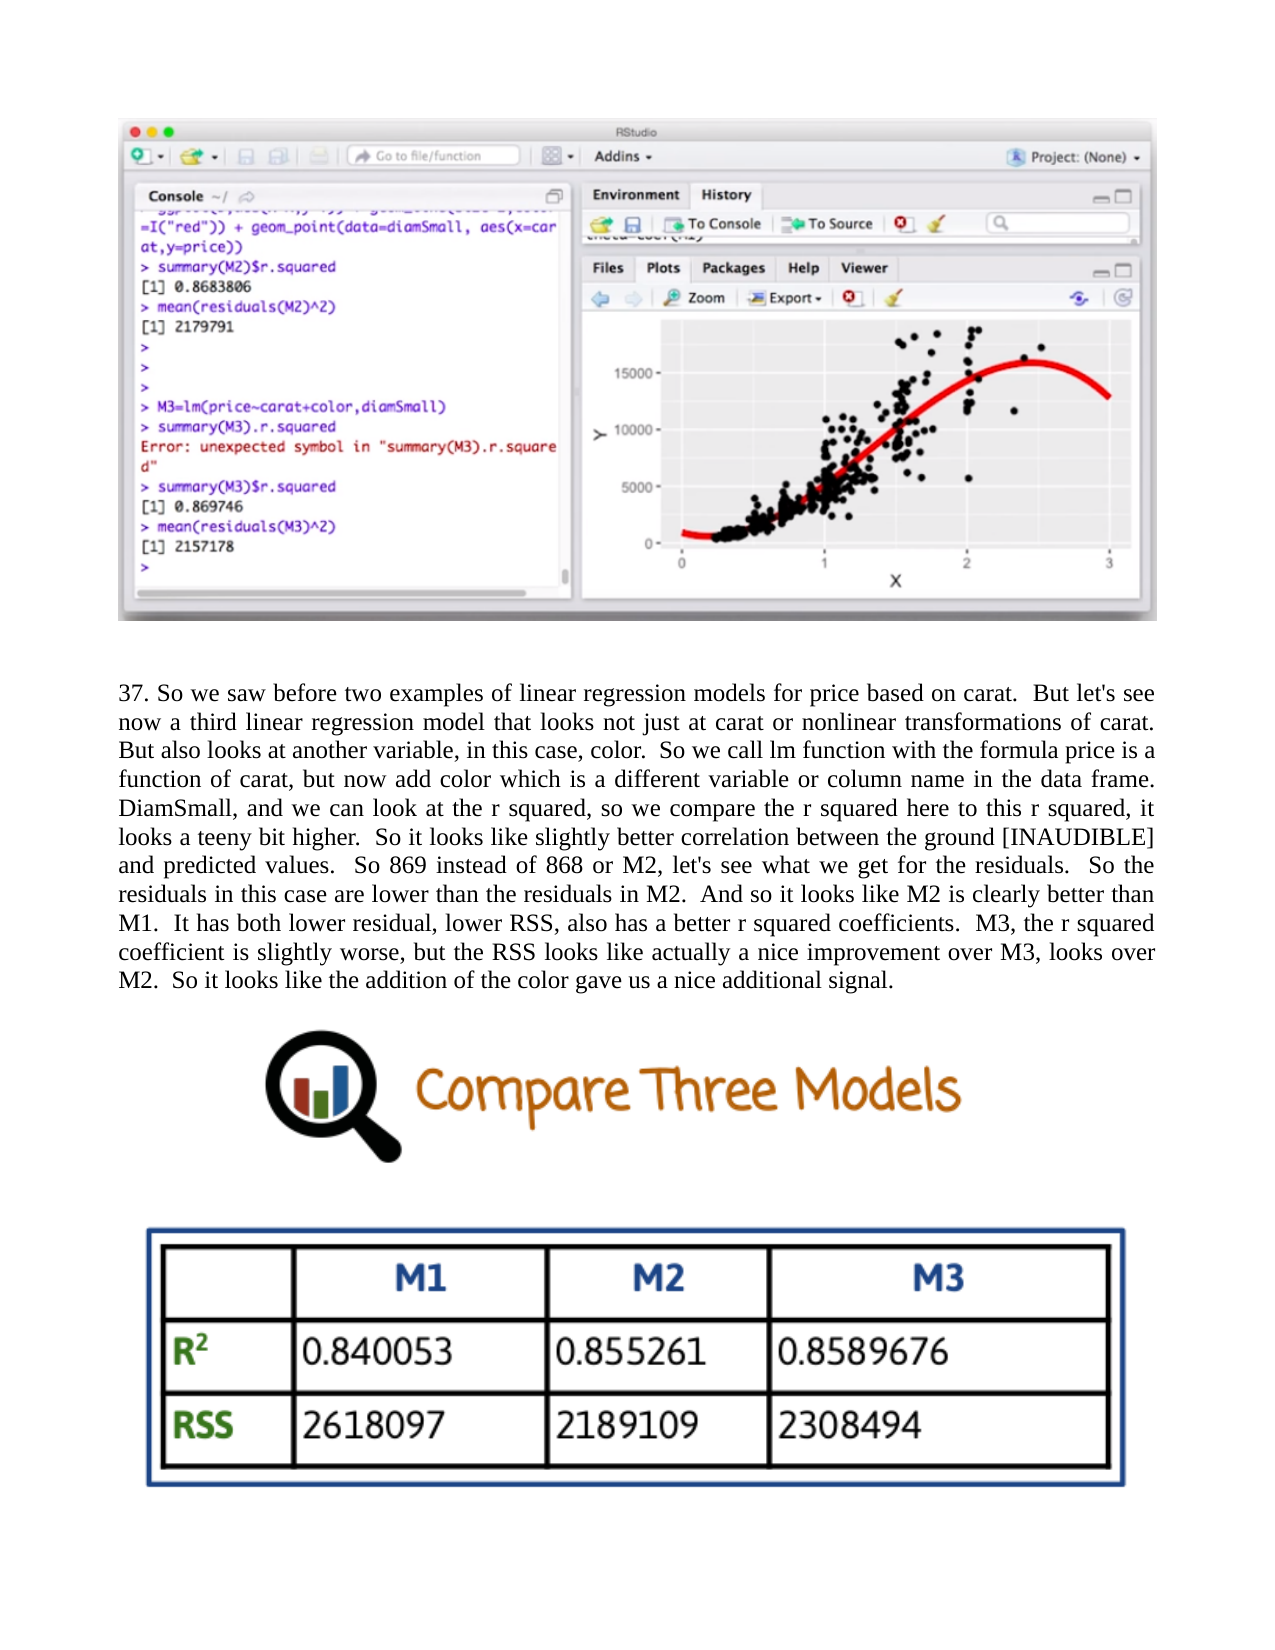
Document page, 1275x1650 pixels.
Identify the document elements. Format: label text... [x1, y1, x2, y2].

picture [118, 118, 1157, 621]
text 37. So we saw before two examples of linear regression models for price based on carat. But let's see now a third linear regression model that looks not just at carat or nonlinear transformations of carat. But also looks at another variable, in this case, color. So we call lm function with the formula price is a function of carat, but now add color which is a different variable or column name in the data frame. DiamSmall, and we can look at the r squared, so we compare the r squared here to this r squared, it looks a teeny bit higher. So it looks like slightly better correlation between the ground [INAUDIBLE] and predicted values. So 869 instead of 868 or M2, let's see what we get for the residuals. So the residuals in this case are lower than the residuals in M2. And so it looks like M2 is clearly better than M1. It has both lower residual, lower RSS, also has a better r squared coefficients. M3, the r squared coefficient is slightly worse, but the RSS looks like actually a nice improvement over M3, looks over M2. So it looks like the addition of the color gave us a nice additional signal. [118, 678, 1157, 994]
picture [122, 1022, 1153, 1495]
